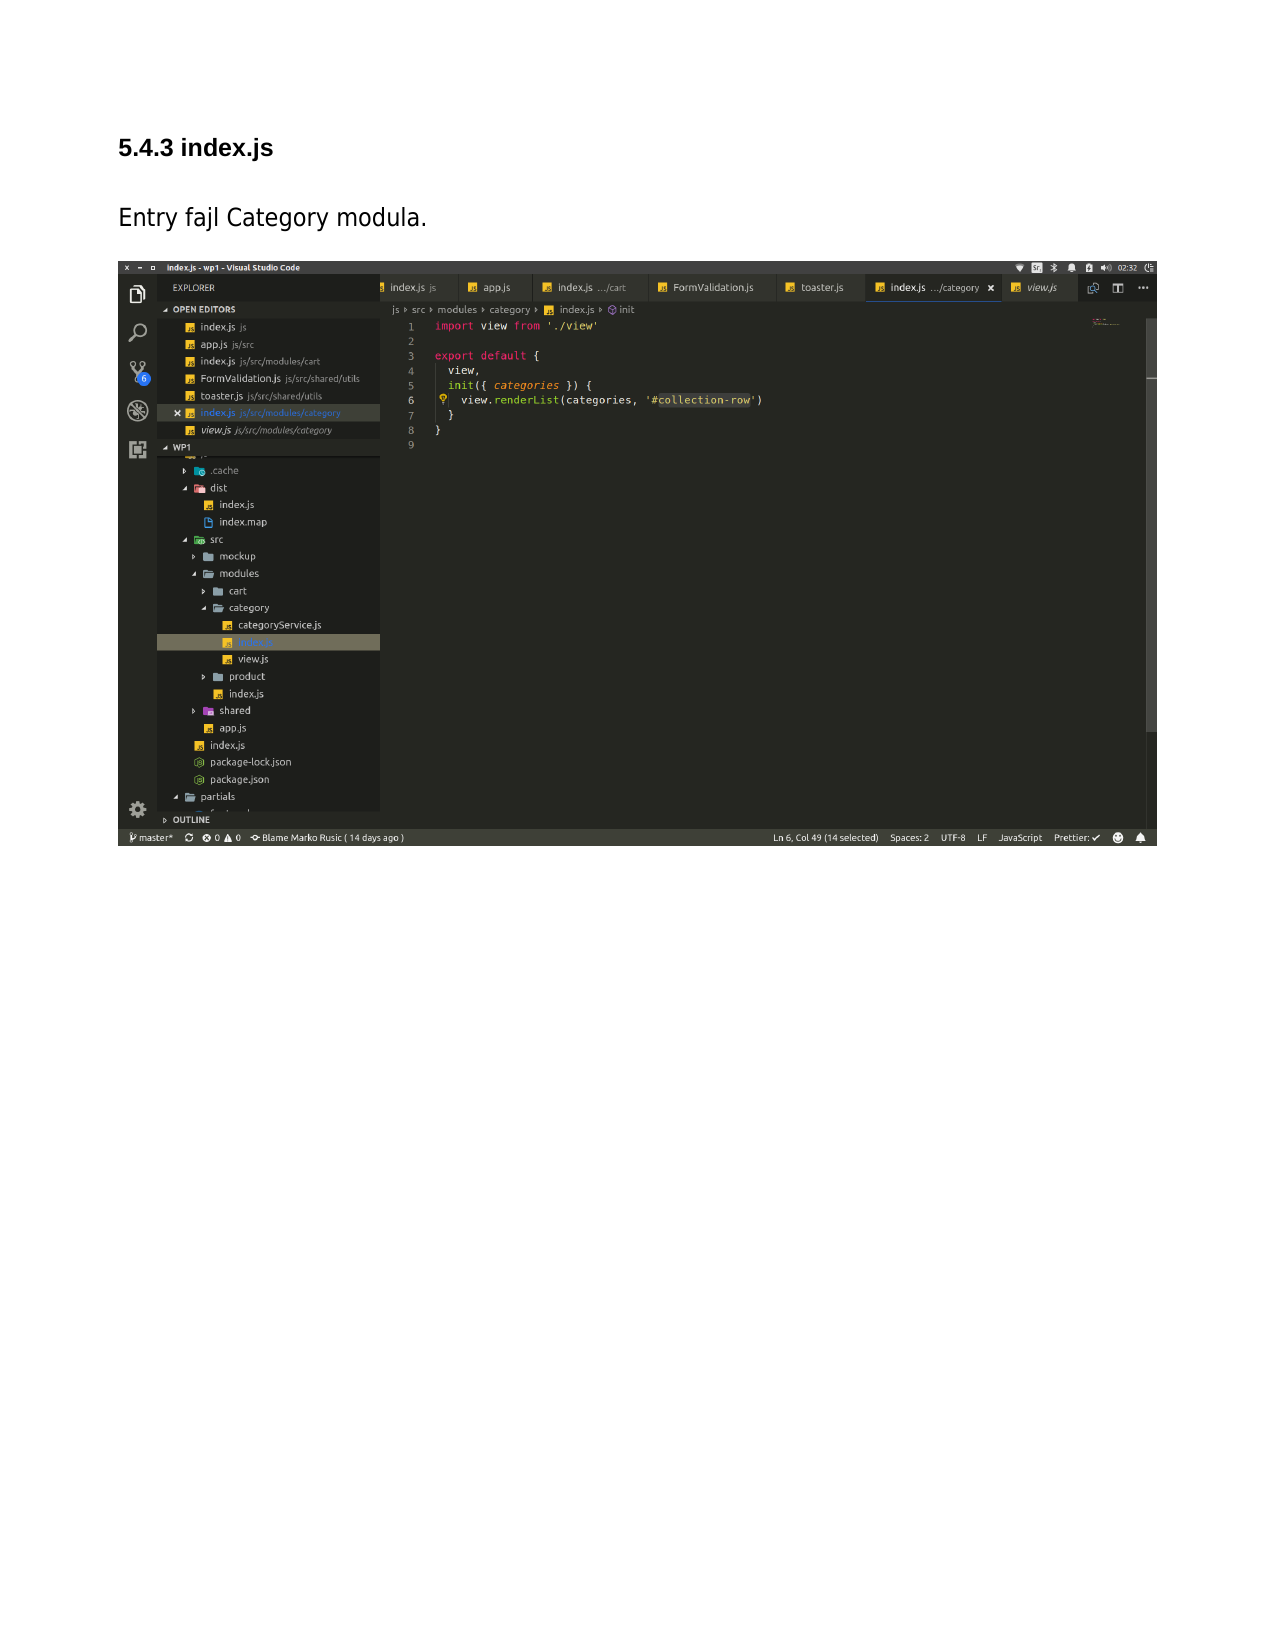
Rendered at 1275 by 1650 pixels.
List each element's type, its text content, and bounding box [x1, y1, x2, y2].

picture [118, 261, 1157, 846]
text Entry fajl Category modula. [118, 203, 1157, 232]
subtitle 5.4.3 index.js [118, 133, 1157, 161]
